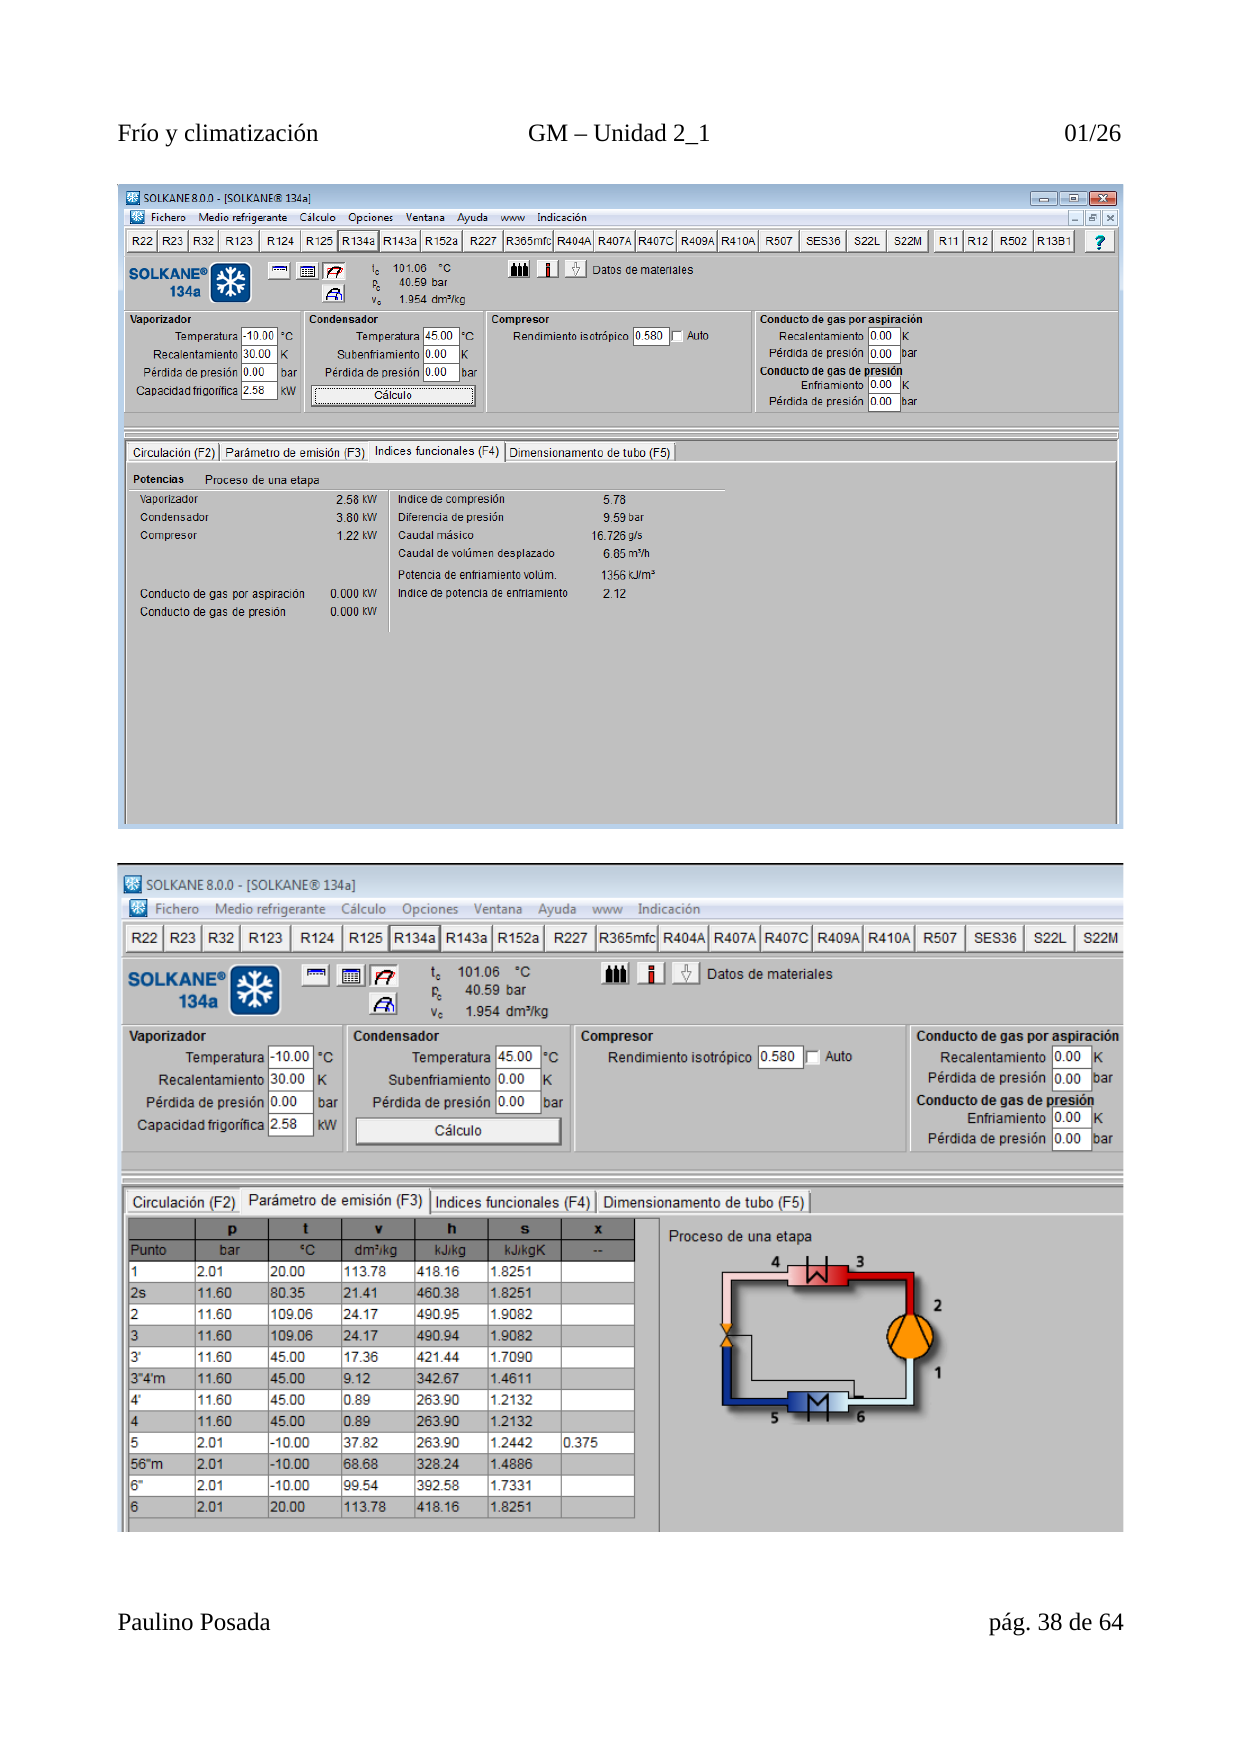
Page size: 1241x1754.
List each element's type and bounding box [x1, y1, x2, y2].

picture [117, 184, 1124, 829]
picture [117, 863, 1124, 1532]
